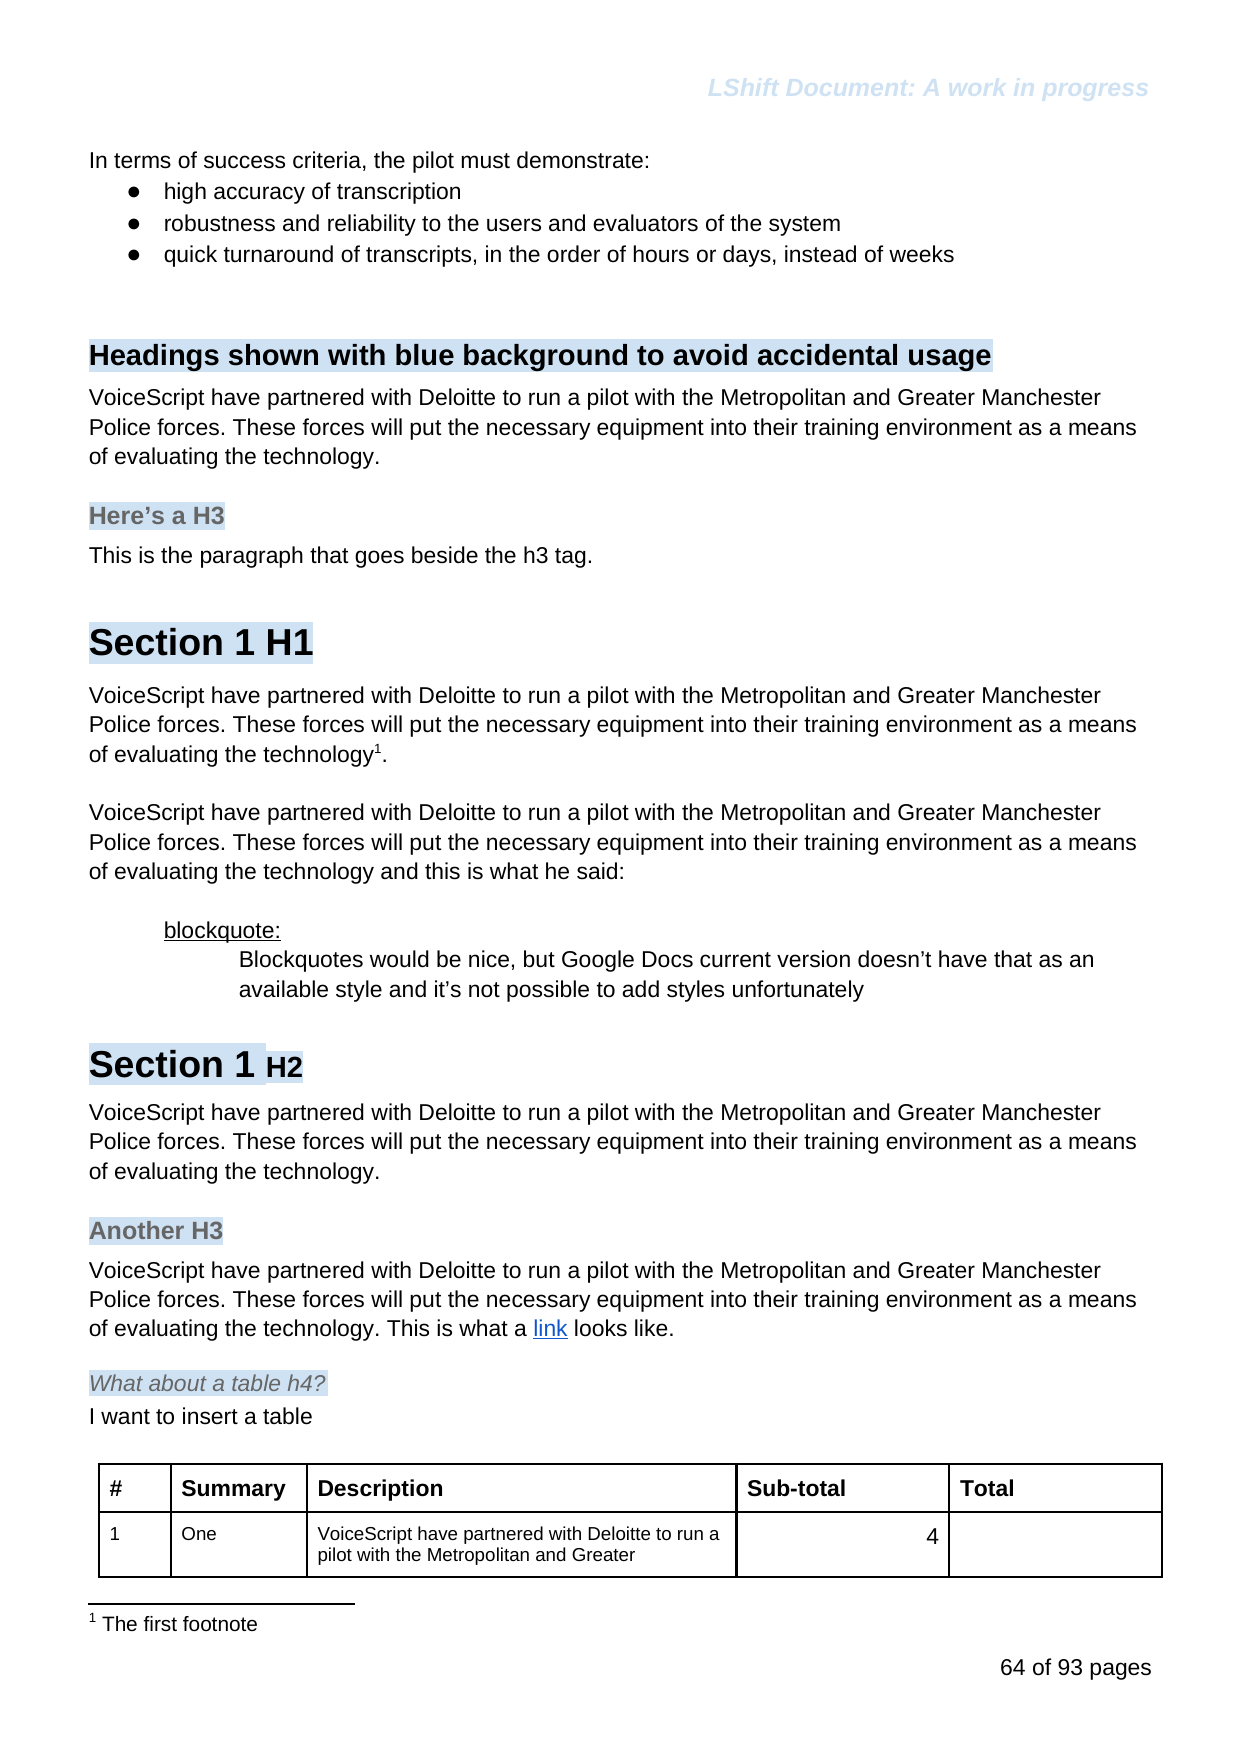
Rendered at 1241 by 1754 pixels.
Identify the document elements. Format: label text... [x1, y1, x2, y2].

text I want to insert a table [88, 1404, 1152, 1429]
subtitle Another H3 [223, 1217, 1152, 1245]
table_cell [950, 1513, 1161, 1576]
subtitle Headings shown with blue background to avoid accidental usage [993, 339, 1152, 372]
table_cell 1 [100, 1513, 170, 1576]
table_cell One [172, 1513, 306, 1576]
text VoiceScript have partnered with Deloitte to run a pilot with the Metropolitan and Greater Manchester Police forces. These forces will put the necessary equipment into their training environment as a means of evaluating the technology. This is what a link looks like. [88, 1257, 1152, 1342]
text VoiceScript have partnered with Deloitte to run a pilot with the Metropolitan and Greater Manchester Police forces. These forces will put the necessary equipment into their training environment as a means of evaluating the technology. [88, 1099, 1152, 1184]
table_header Sub-total [738, 1465, 948, 1511]
text VoiceScript have partnered with Deloitte to run a pilot with the Metropolitan and Greater Manchester Police forces. These forces will put the necessary equipment into their training environment as a means of evaluating the technology. [88, 385, 1152, 469]
list high accuracy of transcription [126, 177, 1152, 204]
subtitle Section 1 H2 [266, 1043, 1152, 1085]
text This is the paragraph that goes beside the h3 tag. [88, 542, 1152, 568]
table_header Summary [172, 1465, 306, 1511]
table_cell VoiceScript have partnered with Deloitte to run a pilot with the Metropolitan and Greater [308, 1513, 735, 1576]
subtitle Here’s a H3 [225, 502, 1152, 530]
table_cell 4 [738, 1513, 948, 1576]
list quick turnaround of transcripts, in the order of hours or days, instead of weeks [126, 240, 1152, 268]
text The first footnote [88, 1610, 1152, 1636]
table_header # [100, 1465, 170, 1511]
text Blockquotes would be nice, but Google Docs current version doesn’t have that as an available style and it’s not possible to add styles unfortunately [238, 947, 1152, 1002]
table_header Total [950, 1465, 1161, 1511]
subtitle What about a table h4? [328, 1370, 1152, 1396]
text blockquote: [163, 917, 1152, 943]
text In terms of success criteria, the pilot must demonstrate: [88, 147, 1152, 173]
text VoiceScript have partnered with Deloitte to run a pilot with the Metropolitan and Greater Manchester Police forces. These forces will put the necessary equipment into their training environment as a means of evaluating the technology and this is what he said: [88, 800, 1152, 884]
table_header Description [308, 1465, 735, 1511]
list robustness and reliability to the users and evaluators of the system [126, 209, 1152, 236]
text VoiceScript have partnered with Deloitte to run a pilot with the Metropolitan and Greater Manchester Police forces. These forces will put the necessary equipment into their training environment as a means of evaluating the technology. [88, 682, 1152, 767]
subtitle Section 1 H1 [313, 622, 1152, 664]
